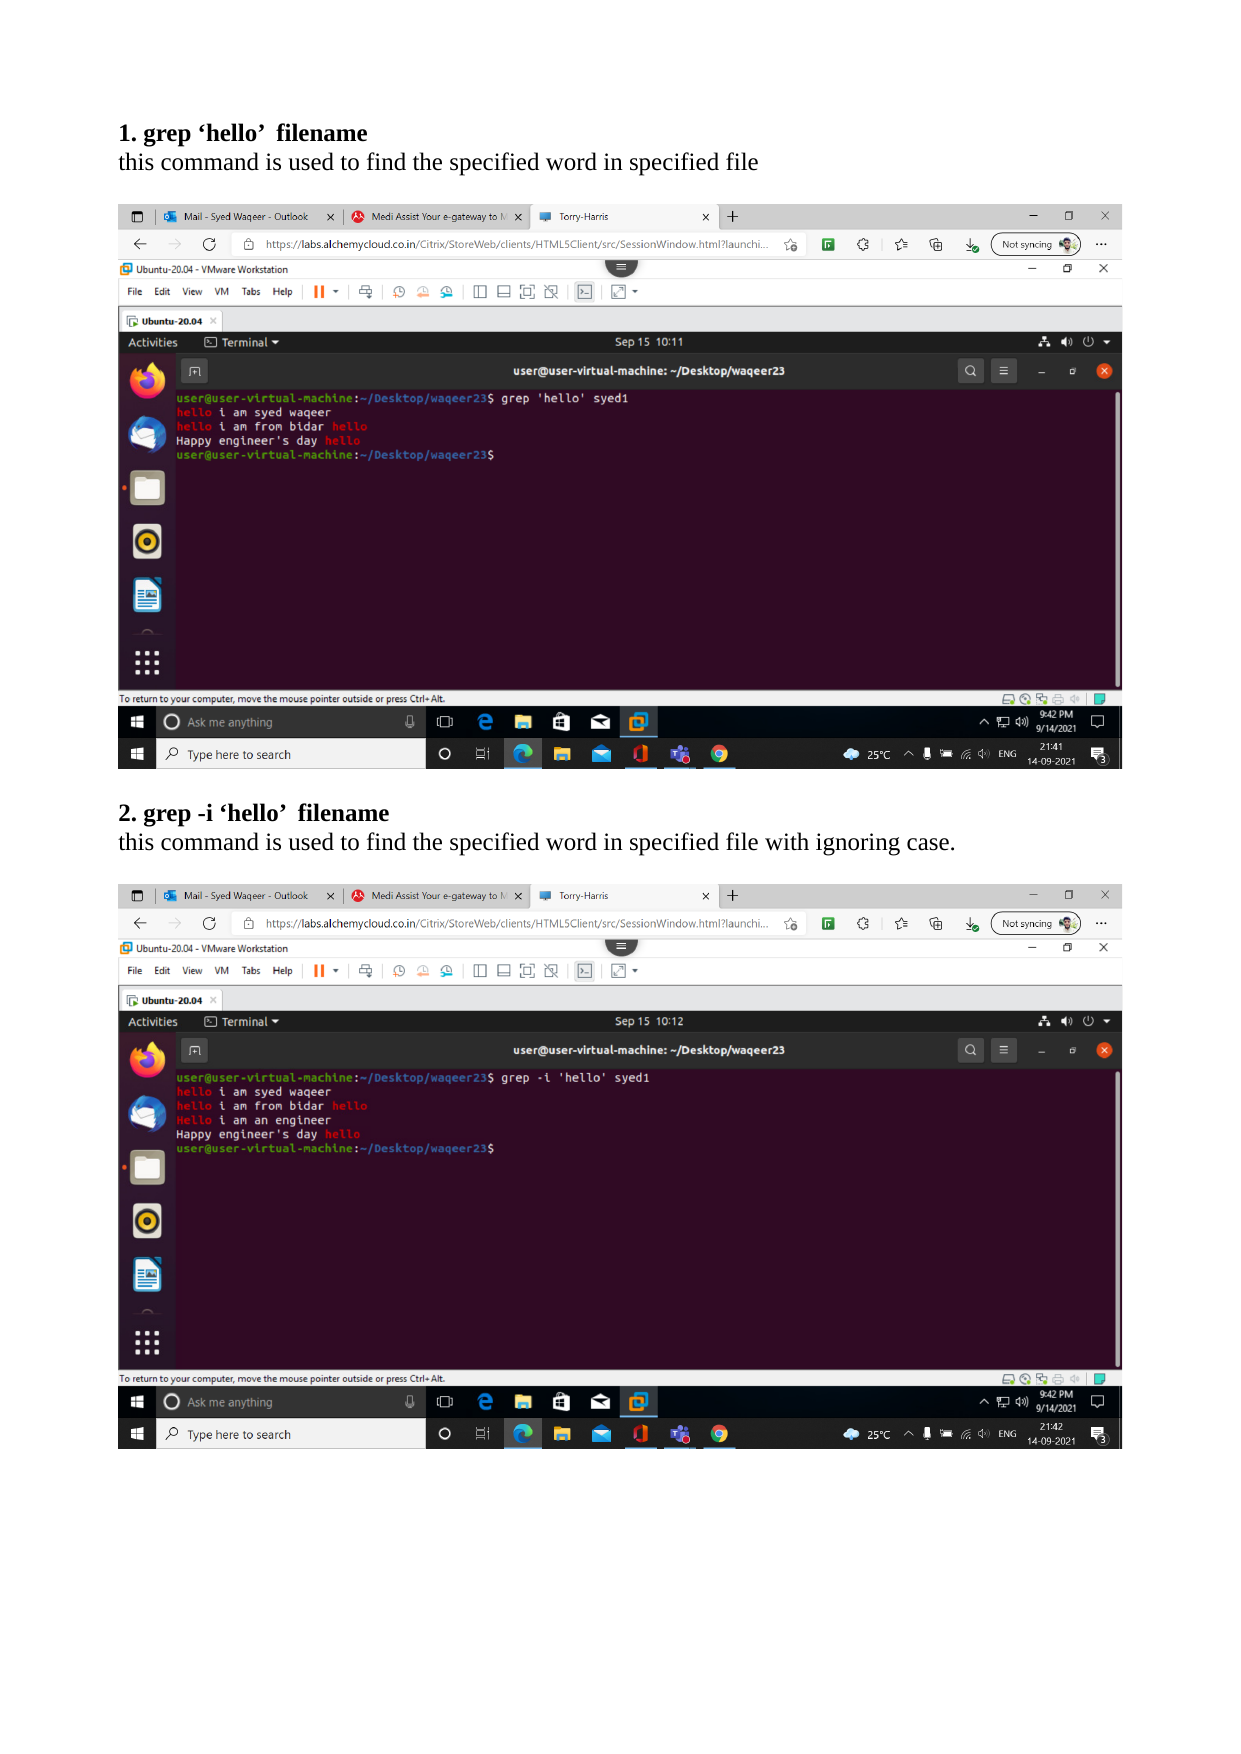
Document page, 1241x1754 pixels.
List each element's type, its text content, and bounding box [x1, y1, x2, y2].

text this command is used to find the specified word in specified file [118, 147, 1122, 176]
text 1. grep ‘hello’ filename [118, 118, 1122, 147]
picture [118, 884, 1123, 1449]
text 2. grep -i ‘hello’ filename [118, 798, 1122, 827]
picture [118, 204, 1123, 769]
text this command is used to find the specified word in specified file with ignoring case. [118, 827, 1122, 855]
